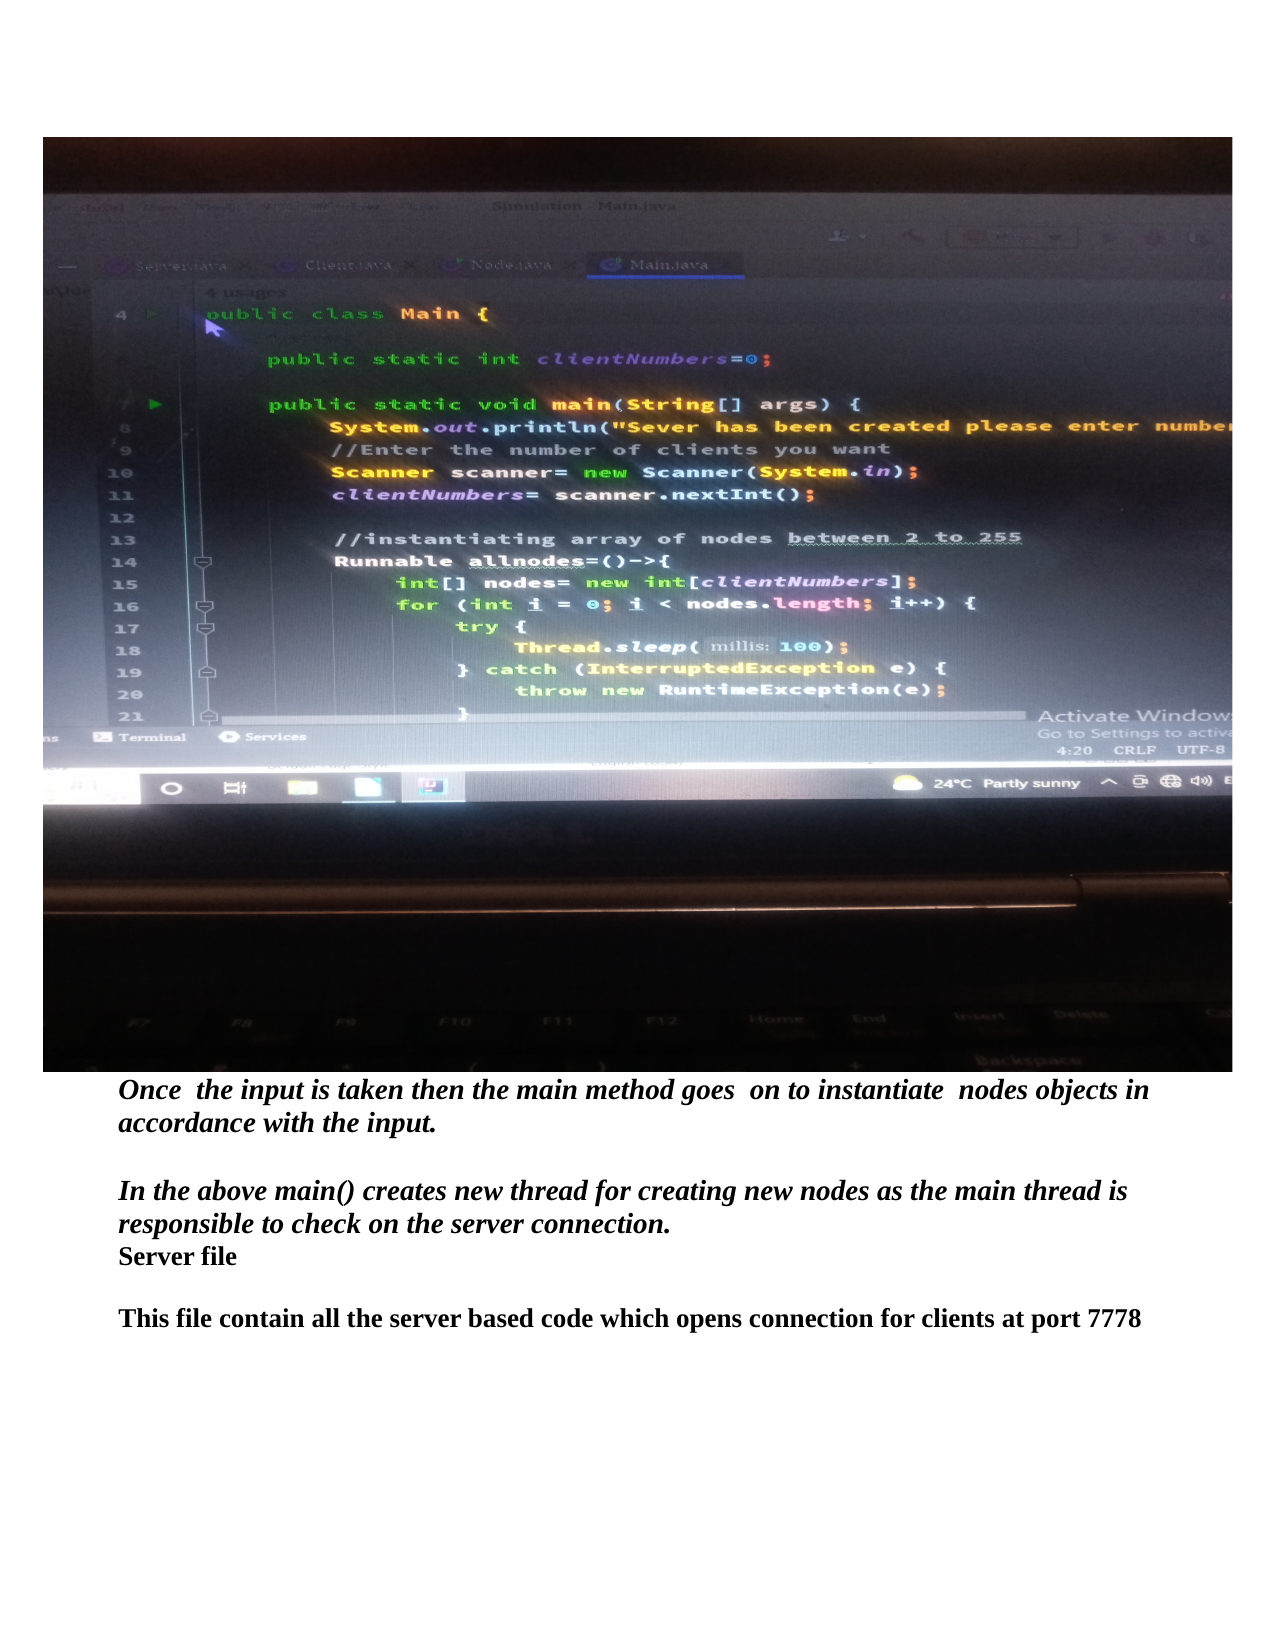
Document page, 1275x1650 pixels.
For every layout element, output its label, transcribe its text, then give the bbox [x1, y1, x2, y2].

text This file contain all the server based code which opens connection for clients at port 7778 [118, 1302, 1157, 1333]
text [118, 118, 1157, 137]
text Once the input is taken then the main method goes on to instantiate nodes objects in accordance with the input. [118, 1072, 1157, 1139]
text Server file [118, 1240, 1157, 1271]
text In the above main() creates new thread for creating new nodes as the main thread is responsible to check on the server connection. [118, 1173, 1157, 1240]
picture [43, 137, 1233, 1072]
